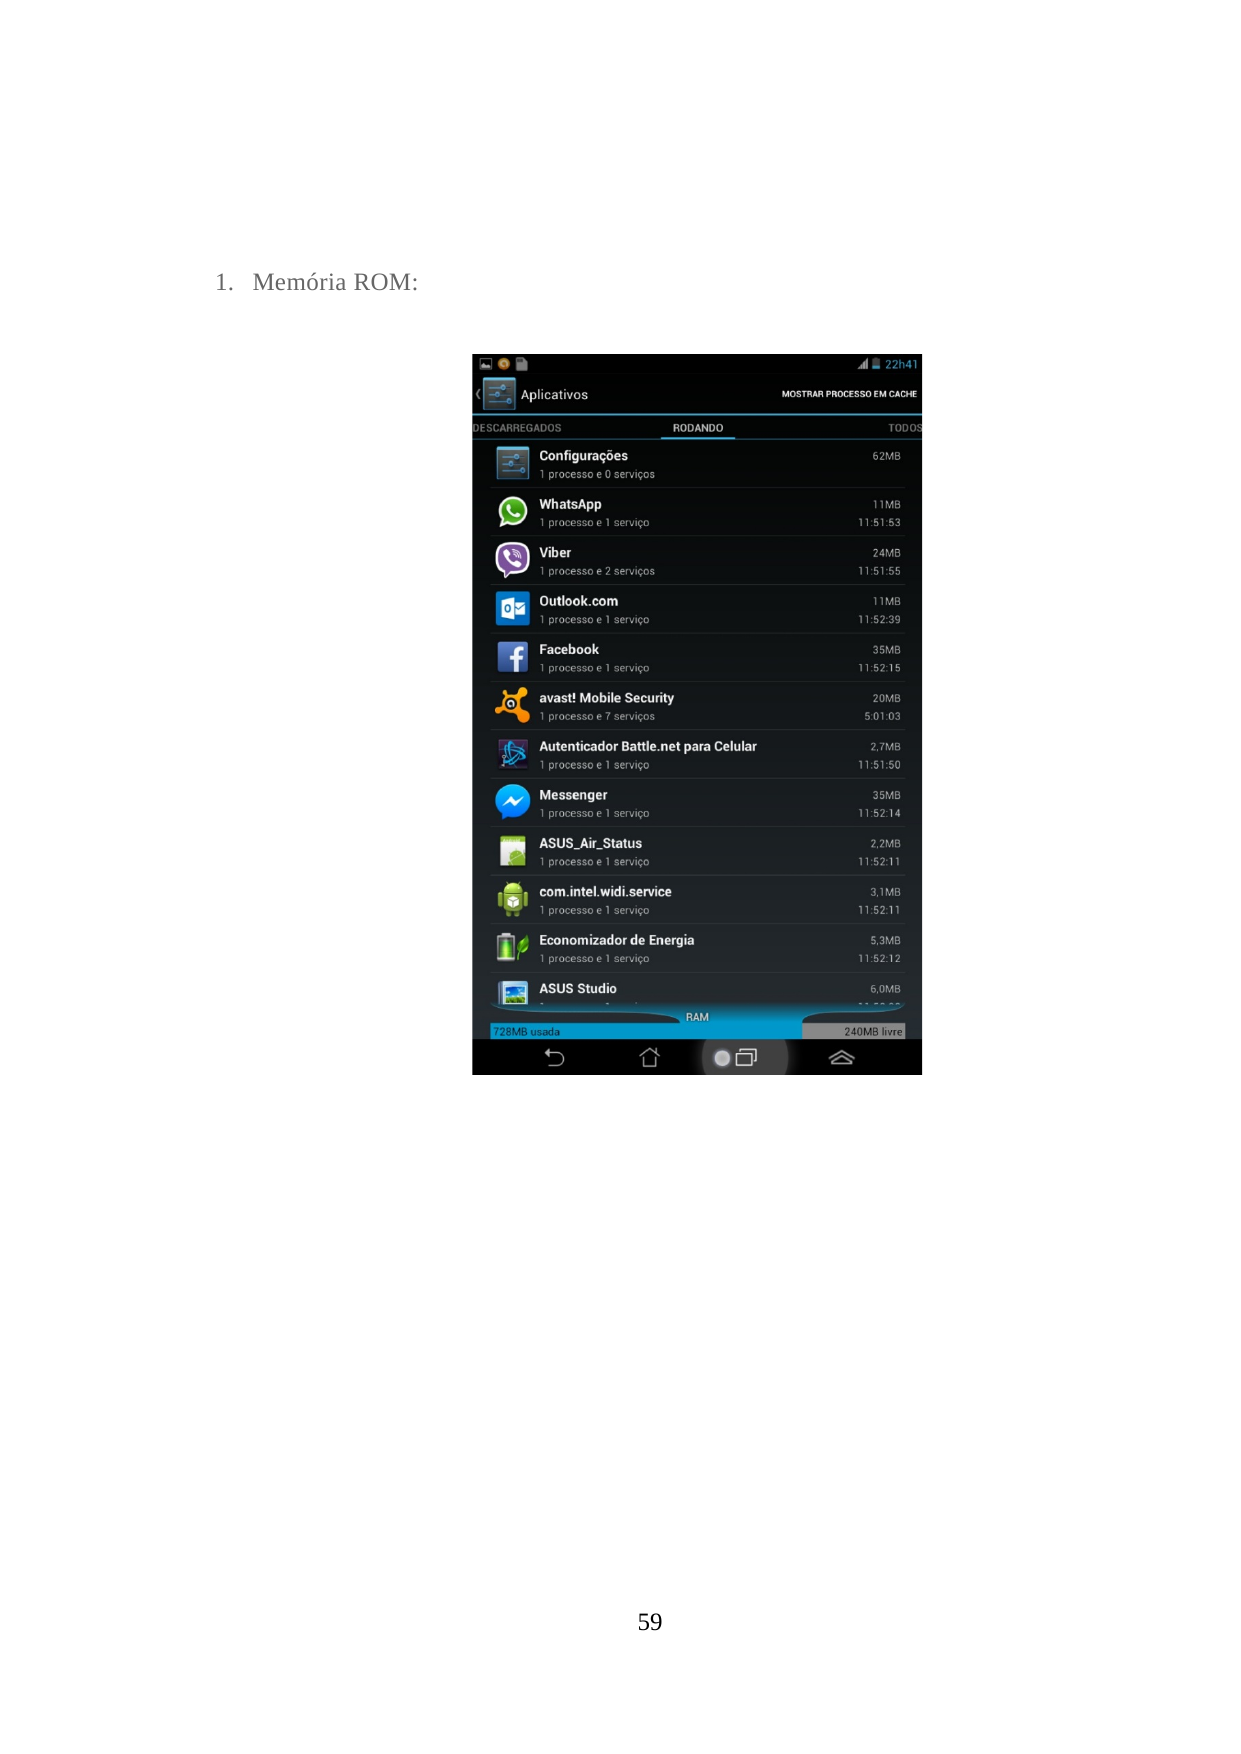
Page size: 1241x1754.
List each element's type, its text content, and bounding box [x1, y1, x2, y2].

list Memória ROM: [215, 264, 1122, 296]
picture [472, 354, 923, 1075]
